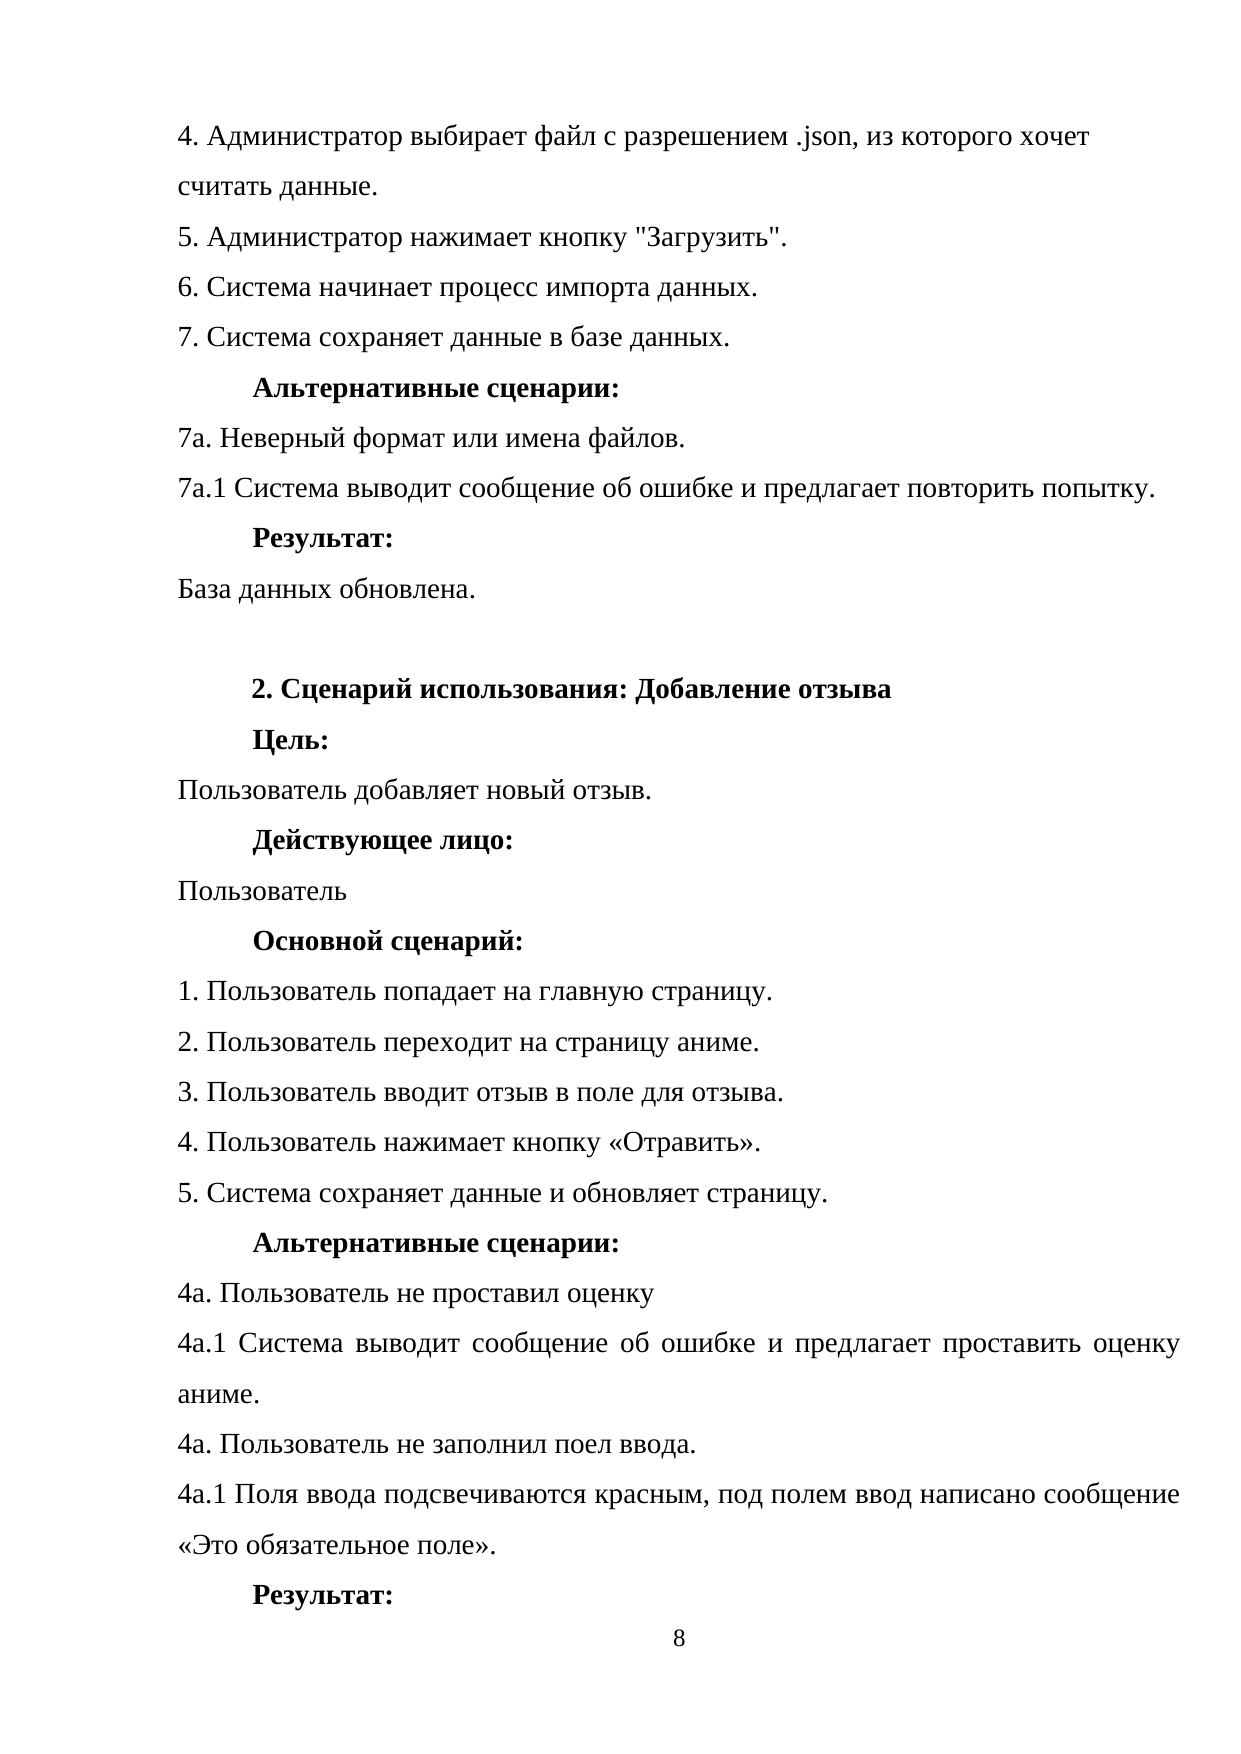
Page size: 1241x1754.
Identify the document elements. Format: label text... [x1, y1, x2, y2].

text 6. Система начинает процесс импорта данных. [177, 269, 1181, 303]
text 4. Администратор выбирает файл с разрешением .json, из которого хочет считать данные. [177, 118, 1181, 202]
text Результат: [177, 521, 1181, 554]
text Альтернативные сценарии: [177, 370, 1181, 403]
text Альтернативные сценарии: [177, 1225, 1181, 1258]
text 4а.1 Поля ввода подсвечиваются красным, под полем ввод написано сообщение «Это обязательное поле». [177, 1477, 1181, 1560]
text 5. Администратор нажимает кнопку "Загрузить". [177, 219, 1181, 252]
text Результат: [177, 1577, 1181, 1611]
text 1. Пользователь попадает на главную страницу. [177, 973, 1181, 1007]
text 2. Сценарий использования: Добавление отзыва [177, 672, 1181, 705]
text 2. Пользователь переходит на страницу аниме. [177, 1024, 1181, 1057]
text Пользователь добавляет новый отзыв. [177, 772, 1181, 806]
text 7а. Неверный формат или имена файлов. [177, 420, 1181, 453]
text 4а.1 Система выводит сообщение об ошибке и предлагает проставить оценку аниме. [177, 1326, 1181, 1409]
text 4а. Пользователь не заполнил поел ввода. [177, 1426, 1181, 1460]
text База данных обновлена. [177, 571, 1181, 604]
text Пользователь [177, 873, 1181, 906]
text 4. Пользователь нажимает кнопку «Отравить». [177, 1124, 1181, 1158]
text 7а.1 Система выводит сообщение об ошибке и предлагает повторить попытку. [177, 470, 1181, 504]
text 7. Система сохраняет данные в базе данных. [177, 319, 1181, 353]
text Основной сценарий: [177, 923, 1181, 957]
text 4а. Пользователь не проставил оценку [177, 1275, 1181, 1309]
text 5. Система сохраняет данные и обновляет страницу. [177, 1175, 1181, 1208]
text Цель: [177, 722, 1181, 755]
text 3. Пользователь вводит отзыв в поле для отзыва. [177, 1074, 1181, 1108]
text Действующее лицо: [177, 822, 1181, 856]
